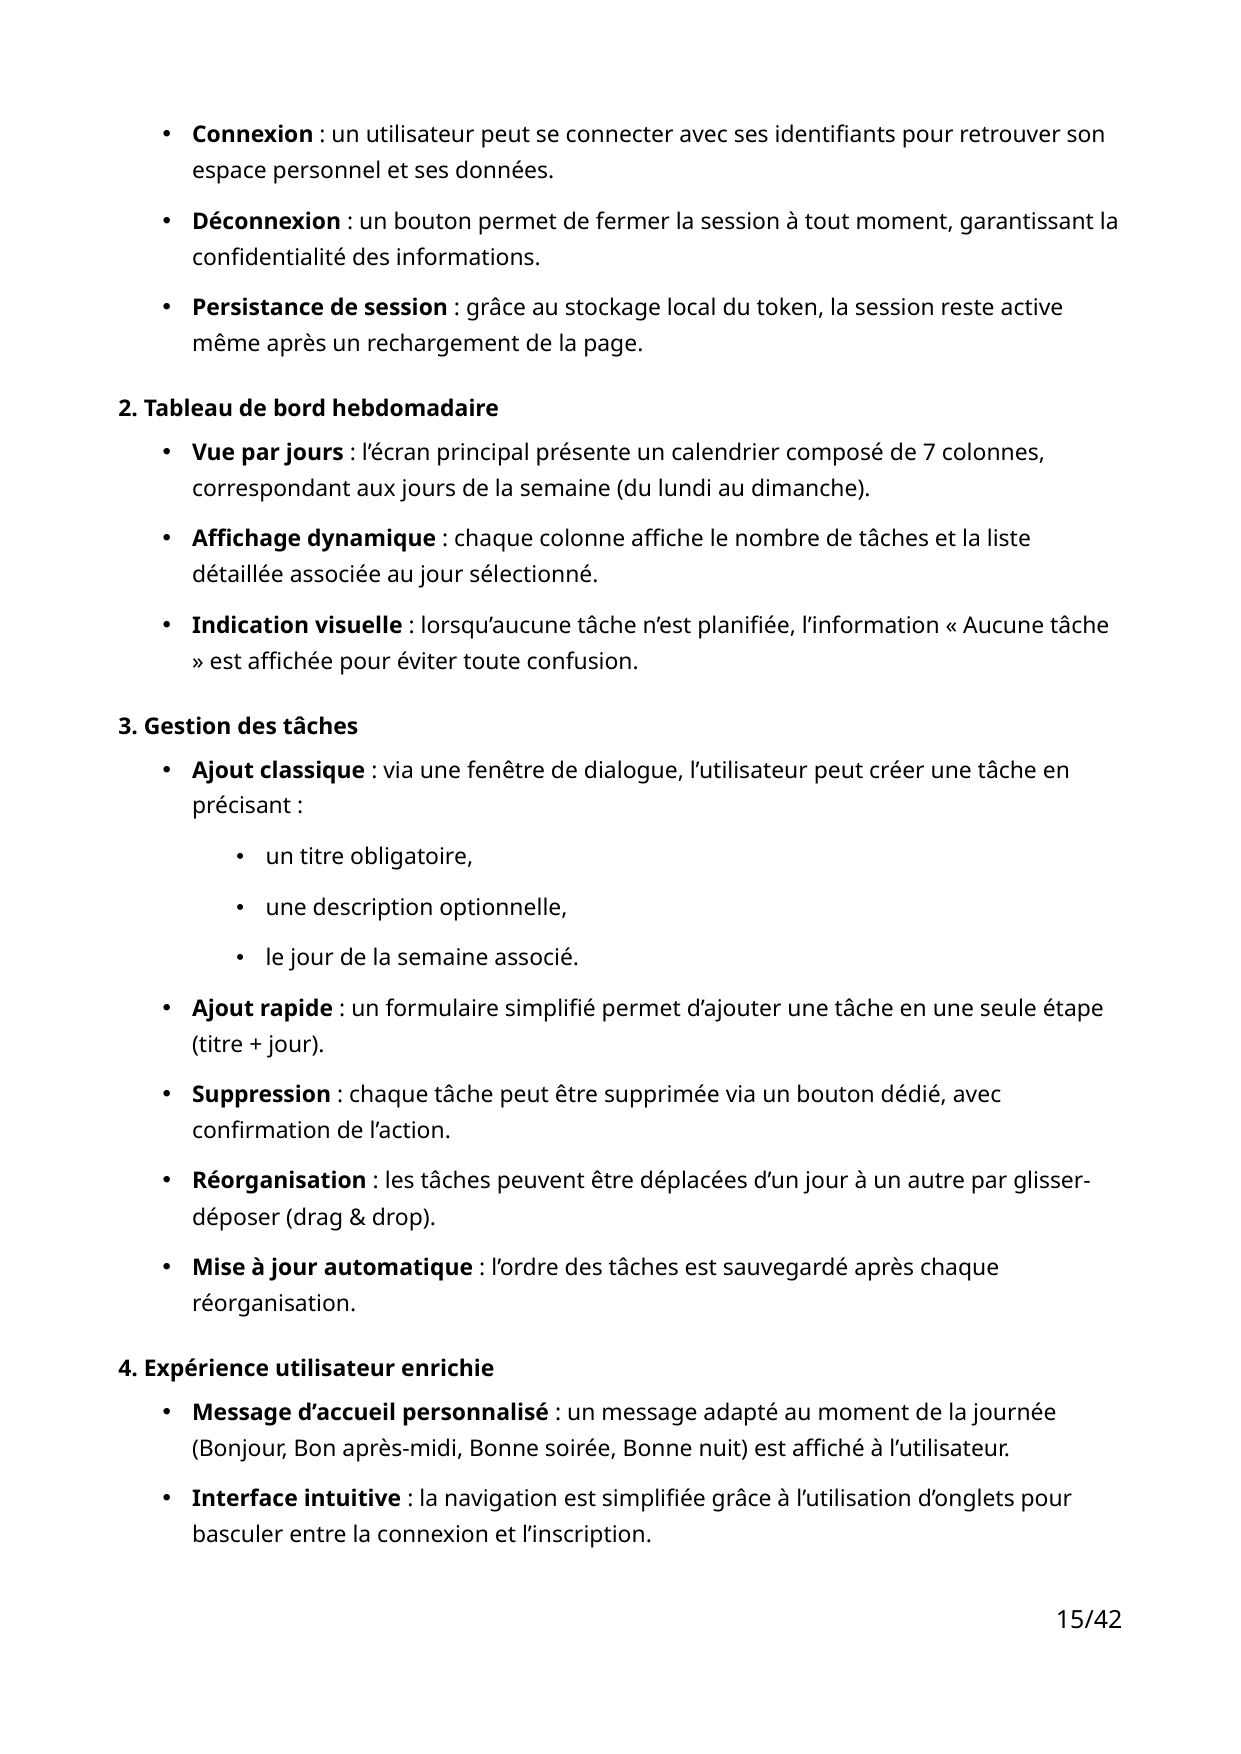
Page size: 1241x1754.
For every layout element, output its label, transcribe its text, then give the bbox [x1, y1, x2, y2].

subtitle 4. Expérience utilisateur enrichie [118, 1352, 1122, 1383]
list Interface intuitive : la navigation est simplifiée grâce à l’utilisation d’onglets pour basculer entre la connexion et l’inscription. [162, 1482, 1122, 1549]
list Message d’accueil personnalisé : un message adapté au moment de la journée (Bonjour, Bon après-midi, Bonne soirée, Bonne nuit) est affiché à l’utilisateur. [162, 1396, 1122, 1463]
list Mise à jour automatique : l’ordre des tâches est sauvegardé après chaque réorganisation. [162, 1251, 1122, 1318]
list le jour de la semaine associé. [236, 941, 1122, 972]
list Vue par jours : l’écran principal présente un calendrier composé de 7 colonnes, correspondant aux jours de la semaine (du lundi au dimanche). [162, 436, 1122, 503]
list Suppression : chaque tâche peut être supprimée via un bouton dédié, avec confirmation de l’action. [162, 1078, 1122, 1145]
subtitle 2. Tableau de bord hebdomadaire [118, 392, 1122, 423]
list Affichage dynamique : chaque colonne affiche le nombre de tâches et la liste détaillée associée au jour sélectionné. [162, 522, 1122, 589]
list Déconnexion : un bouton permet de fermer la session à tout moment, garantissant la confidentialité des informations. [162, 204, 1122, 272]
list Connexion : un utilisateur peut se connecter avec ses identifiants pour retrouver son espace personnel et ses données. [162, 118, 1122, 185]
list Ajout rapide : un formulaire simplifié permet d’ajouter une tâche en une seule étape (titre + jour). [162, 992, 1122, 1059]
list Ajout classique : via une fenêtre de dialogue, l’utilisateur peut créer une tâche en précisant : [162, 753, 1122, 821]
list Réorganisation : les tâches peuvent être déplacées d’un jour à un autre par glisser-déposer (drag & drop). [162, 1164, 1122, 1232]
list Indication visuelle : lorsqu’aucune tâche n’est planifiée, l’information « Aucune tâche » est affichée pour éviter toute confusion. [162, 609, 1122, 676]
list une description optionnelle, [236, 891, 1122, 922]
list un titre obligatoire, [236, 840, 1122, 871]
list Persistance de session : grâce au stockage local du token, la session reste active même après un rechargement de la page. [162, 291, 1122, 358]
subtitle 3. Gestion des tâches [118, 710, 1122, 741]
